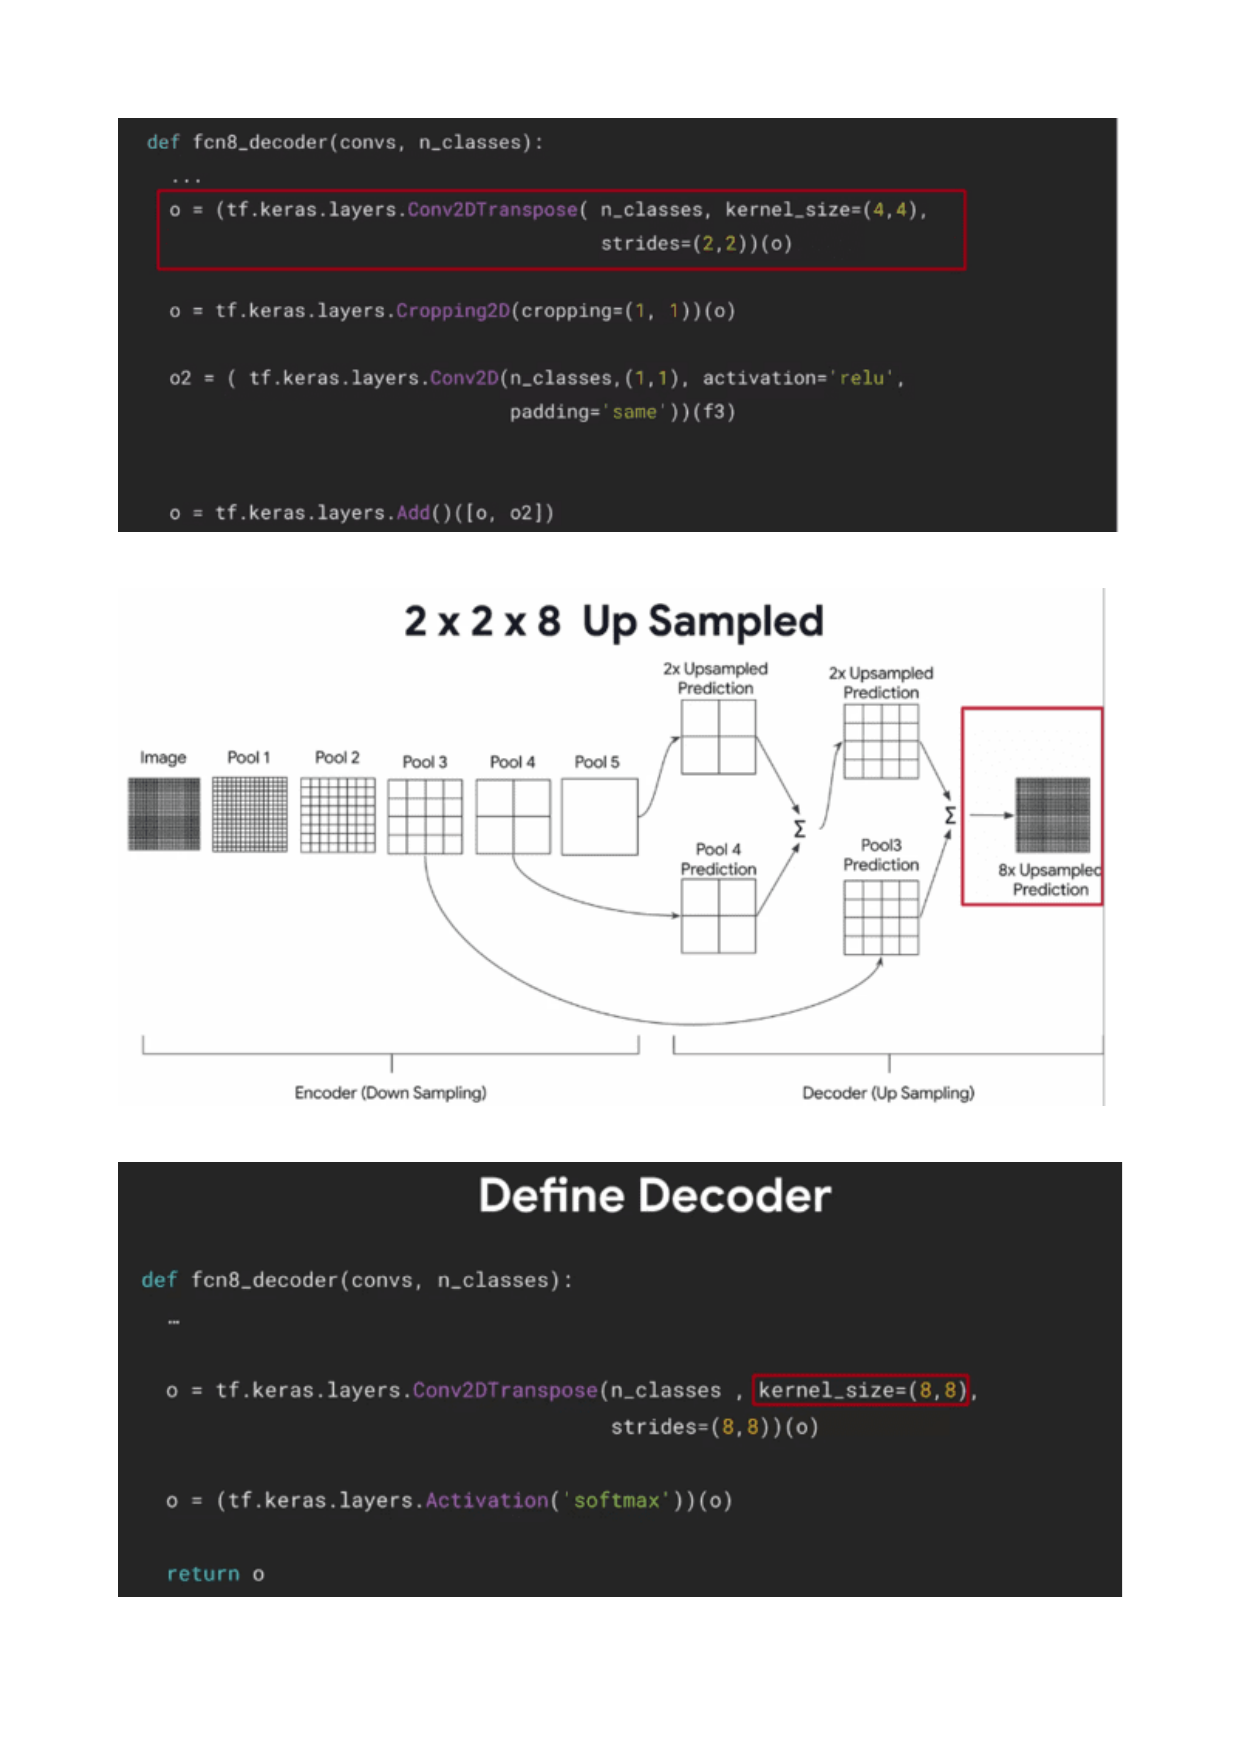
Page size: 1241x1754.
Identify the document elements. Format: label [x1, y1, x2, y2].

picture [118, 1162, 1123, 1597]
picture [118, 118, 1123, 532]
picture [118, 588, 1123, 1106]
